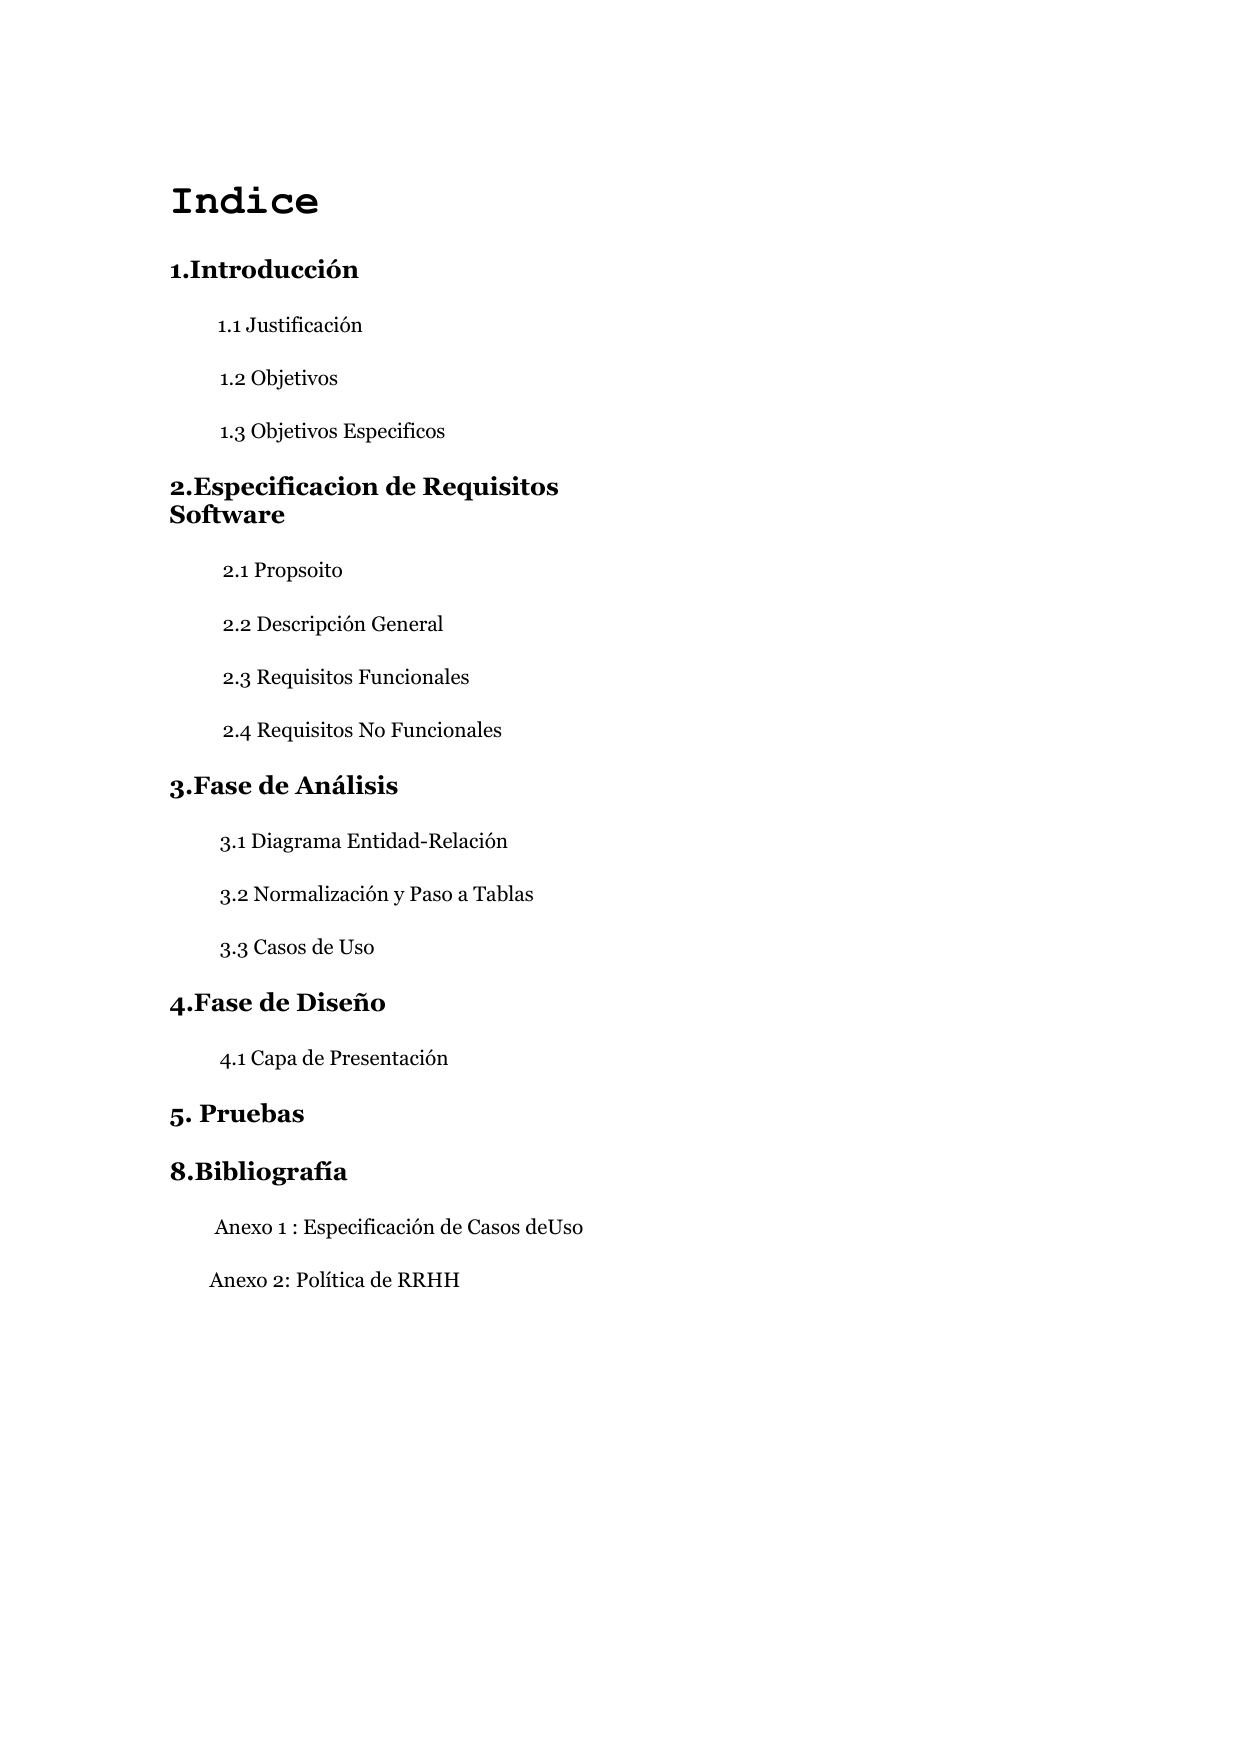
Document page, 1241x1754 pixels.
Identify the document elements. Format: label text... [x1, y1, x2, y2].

table_cell [644, 120, 1121, 1603]
table_cell Indice 1.Introducción 1.1 Justificación 1.2 Objetivos 1.3 Objetivos Especificos 2.Especificacion de Requisitos Software 2.1 Propsoito 2.2 Descripción General 2.3 Requisitos Funcionales 2.4 Requisitos No Funcionales 3.Fase de Análisis 3.1 Diagrama Entidad-Relación 3.2 Normalización y Paso a Tablas 3.3 Casos de Uso 4.Fase de Diseño 4.1 Capa de Presentación 5. Pruebas 8.Bibliografía Anexo 1 : Especificación de Casos deUso Anexo 2: Política de RRHH [159, 120, 641, 1603]
